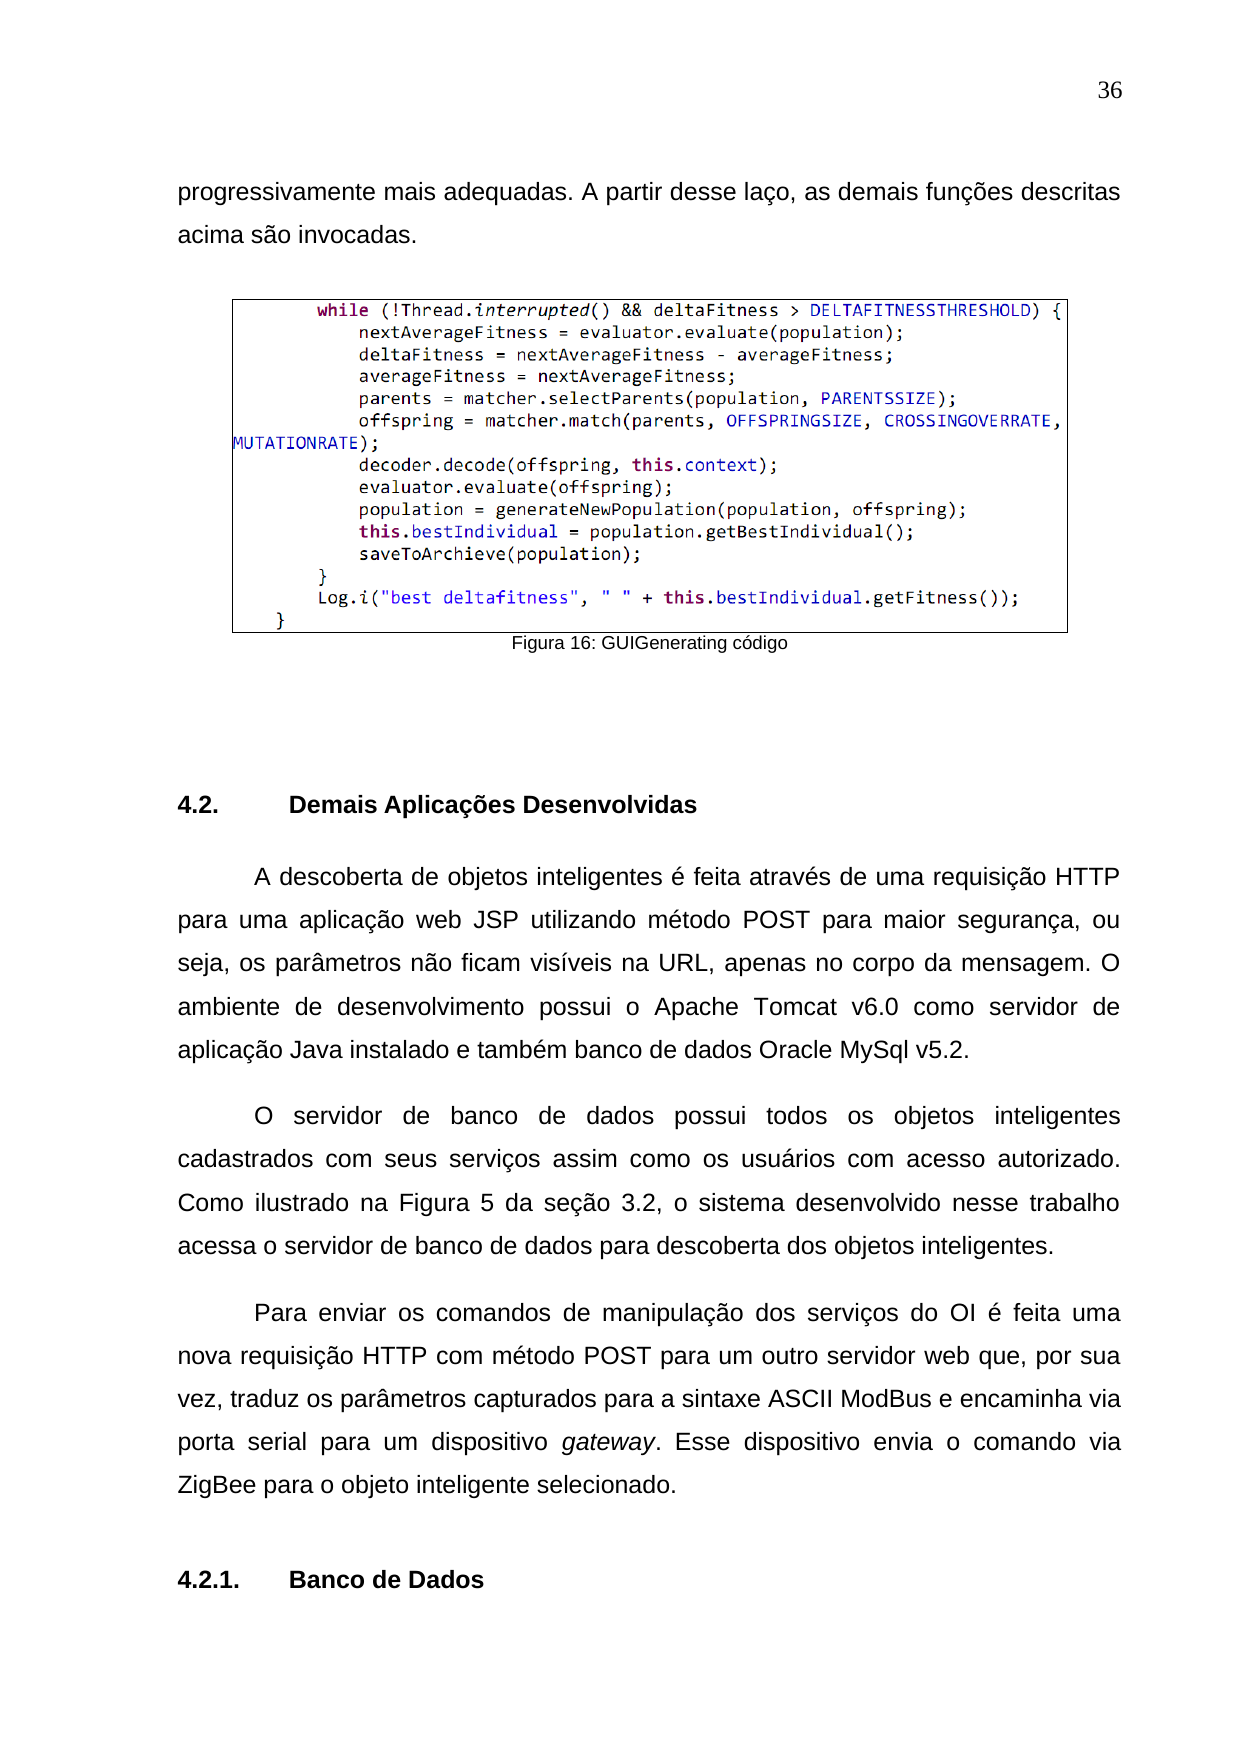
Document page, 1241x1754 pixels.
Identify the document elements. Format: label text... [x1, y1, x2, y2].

text O servidor de banco de dados possui todos os objetos inteligentes cadastrados com seus serviços assim como os usuários com acesso autorizado. Como ilustrado na Figura 5 da seção 3.2, o sistema desenvolvido nesse trabalho acessa o servidor de banco de dados para descoberta dos objetos inteligentes. [177, 1101, 1122, 1259]
list Demais Aplicações Desenvolvidas [177, 790, 1122, 819]
text Figura 16: GUIGenerating código [232, 633, 1067, 653]
list Banco de Dados [177, 1566, 1122, 1594]
text A descoberta de objetos inteligentes é feita através de uma requisição HTTP para uma aplicação web JSP utilizando método POST para maior segurança, ou seja, os parâmetros não ficam visíveis na URL, apenas no corpo da mensagem. O ambiente de desenvolvimento possui o Apache Tomcat v6.0 como servidor de aplicação Java instalado e também banco de dados Oracle MySql v5.2. [177, 862, 1122, 1063]
picture [233, 300, 1067, 632]
text Para enviar os comandos de manipulação dos serviços do OI é feita uma nova requisição HTTP com método POST para um outro servidor web que, por sua vez, traduz os parâmetros capturados para a sintaxe ASCII ModBus e encaminha via porta serial para um dispositivo gateway. Esse dispositivo envia o comando via ZigBee para o objeto inteligente selecionado. [177, 1297, 1122, 1499]
text progressivamente mais adequadas. A partir desse laço, as demais funções descritas acima são invocadas. [177, 177, 1122, 249]
